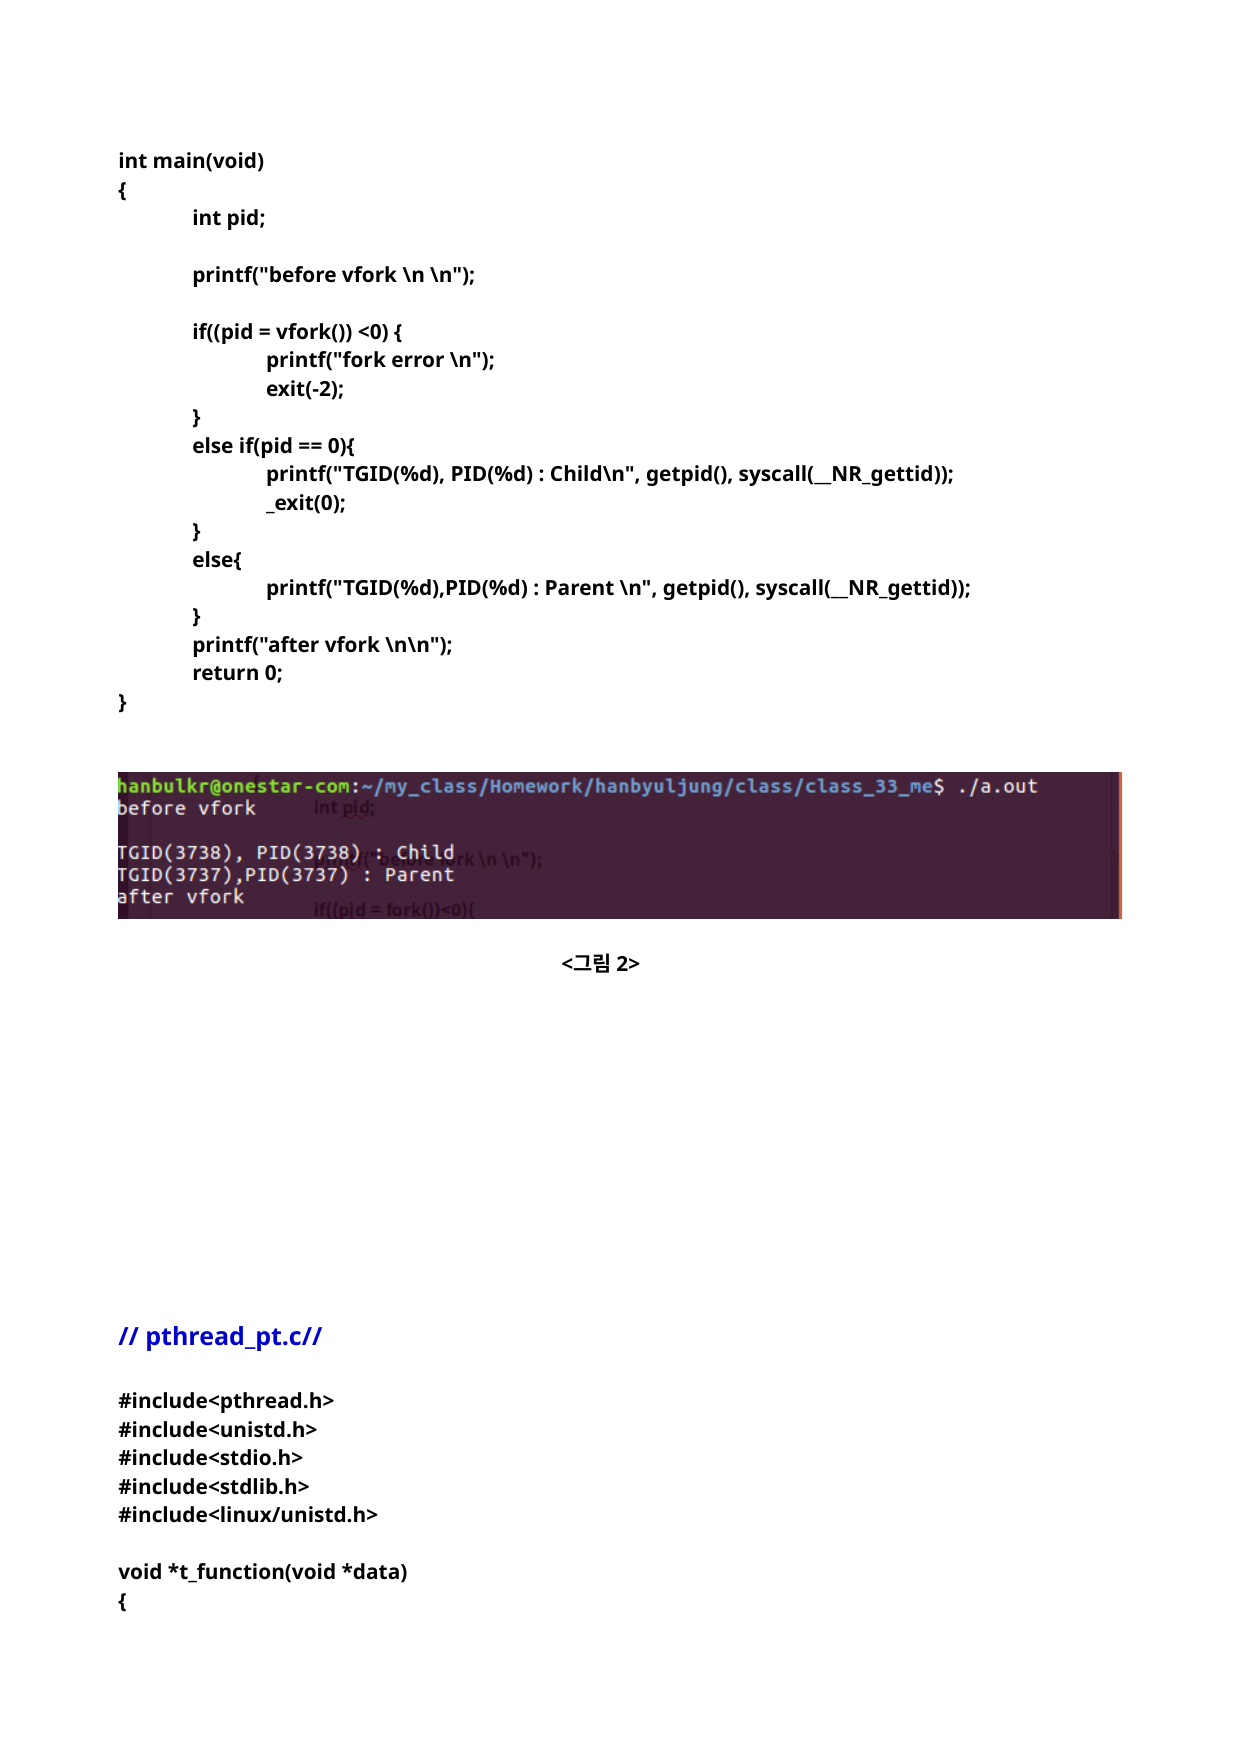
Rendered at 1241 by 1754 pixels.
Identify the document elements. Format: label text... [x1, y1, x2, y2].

text #include<stdio.h> [118, 1443, 1122, 1472]
text void *t_function(void *data) [118, 1557, 1122, 1586]
text { [118, 175, 1122, 203]
text #include<unistd.h> [118, 1415, 1122, 1443]
text printf("TGID(%d),PID(%d) : Parent \n", getpid(), syscall(__NR_gettid)); [118, 573, 1122, 602]
text <그림 2> [118, 947, 1122, 977]
text } [118, 602, 1122, 630]
text } [118, 516, 1122, 545]
text printf("TGID(%d), PID(%d) : Child\n", getpid(), syscall(__NR_gettid)); [118, 459, 1122, 488]
text { [118, 1586, 1122, 1614]
text _exit(0); [118, 488, 1122, 516]
text exit(-2); [118, 374, 1122, 402]
text else if(pid == 0){ [118, 431, 1122, 459]
picture [118, 772, 1123, 919]
text int pid; [118, 203, 1122, 232]
text } [118, 687, 1122, 715]
text // pthread_pt.c// [118, 1318, 1122, 1353]
text printf("fork error \n"); [118, 346, 1122, 374]
text int main(void) [118, 147, 1122, 175]
text if((pid = vfork()) <0) { [118, 317, 1122, 346]
text return 0; [118, 658, 1122, 687]
text #include<pthread.h> [118, 1387, 1122, 1415]
text } [118, 402, 1122, 431]
text printf("after vfork \n\n"); [118, 630, 1122, 658]
text #include<linux/unistd.h> [118, 1500, 1122, 1529]
text else{ [118, 545, 1122, 573]
text #include<stdlib.h> [118, 1472, 1122, 1500]
text printf("before vfork \n \n"); [118, 260, 1122, 289]
